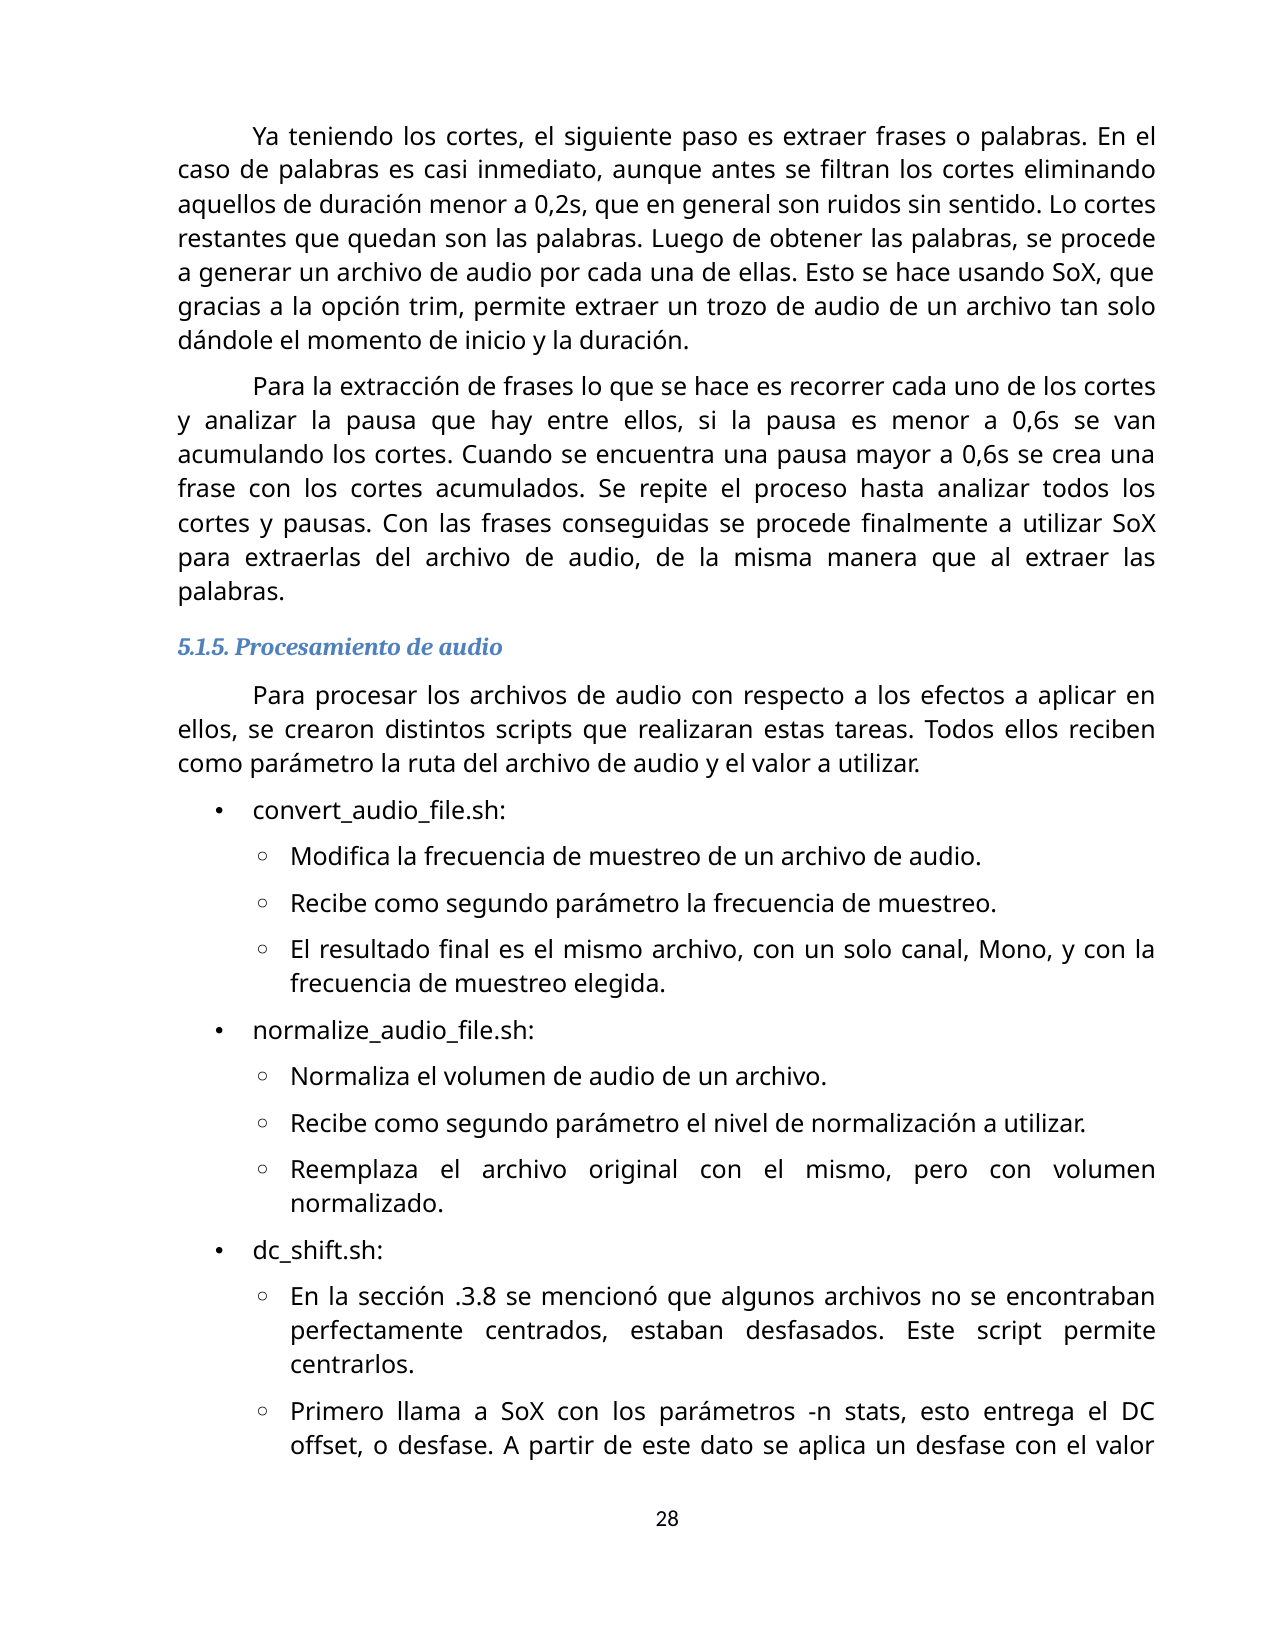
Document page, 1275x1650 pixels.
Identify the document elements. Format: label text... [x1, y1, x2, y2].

list En la sección .3.8 se mencionó que algunos archivos no se encontraban perfectamente centrados, estaban desfasados. Este script permite centrarlos. [252, 1279, 1157, 1381]
list Recibe como segundo parámetro la frecuencia de muestreo. [252, 885, 1157, 919]
text Ya teniendo los cortes, el siguiente paso es extraer frases o palabras. En el caso de palabras es casi inmediato, aunque antes se filtran los cortes eliminando aquellos de duración menor a 0,2s, que en general son ruidos sin sentido. Lo cortes restantes que quedan son las palabras. Luego de obtener las palabras, se procede a generar un archivo de audio por cada una de ellas. Esto se hace usando SoX, que gracias a la opción trim, permite extraer un trozo de audio de un archivo tan solo dándole el momento de inicio y la duración. [177, 118, 1157, 357]
text Para la extracción de frases lo que se hace es recorrer cada uno de los cortes y analizar la pausa que hay entre ellos, si la pausa es menor a 0,6s se van acumulando los cortes. Cuando se encuentra una pausa mayor a 0,6s se crea una frase con los cortes acumulados. Se repite el proceso hasta analizar todos los cortes y pausas. Con las frases conseguidas se procede finalmente a utilizar SoX para extraerlas del archivo de audio, de la misma manera que al extraer las palabras. [177, 369, 1157, 607]
subtitle 5.1.5. Procesamiento de audio [177, 632, 1157, 661]
list Reemplaza el archivo original con el mismo, pero con volumen normalizado. [252, 1152, 1157, 1220]
list convert_audio_file.sh: [215, 792, 1157, 827]
list Modifica la frecuencia de muestreo de un archivo de audio. [252, 839, 1157, 873]
list dc_shift.sh: [215, 1232, 1157, 1266]
list Normaliza el volumen de audio de un archivo. [252, 1059, 1157, 1093]
list Recibe como segundo parámetro el nivel de normalización a utilizar. [252, 1105, 1157, 1139]
list Primero llama a SoX con los parámetros -n stats, esto entrega el DC offset, o desfase. A partir de este dato se aplica un desfase con el valor [252, 1393, 1157, 1461]
list normalize_audio_file.sh: [215, 1012, 1157, 1046]
text Para procesar los archivos de audio con respecto a los efectos a aplicar en ellos, se crearon distintos scripts que realizaran estas tareas. Todos ellos reciben como parámetro la ruta del archivo de audio y el valor a utilizar. [177, 678, 1157, 780]
list El resultado final es el mismo archivo, con un solo canal, Mono, y con la frecuencia de muestreo elegida. [252, 932, 1157, 1000]
